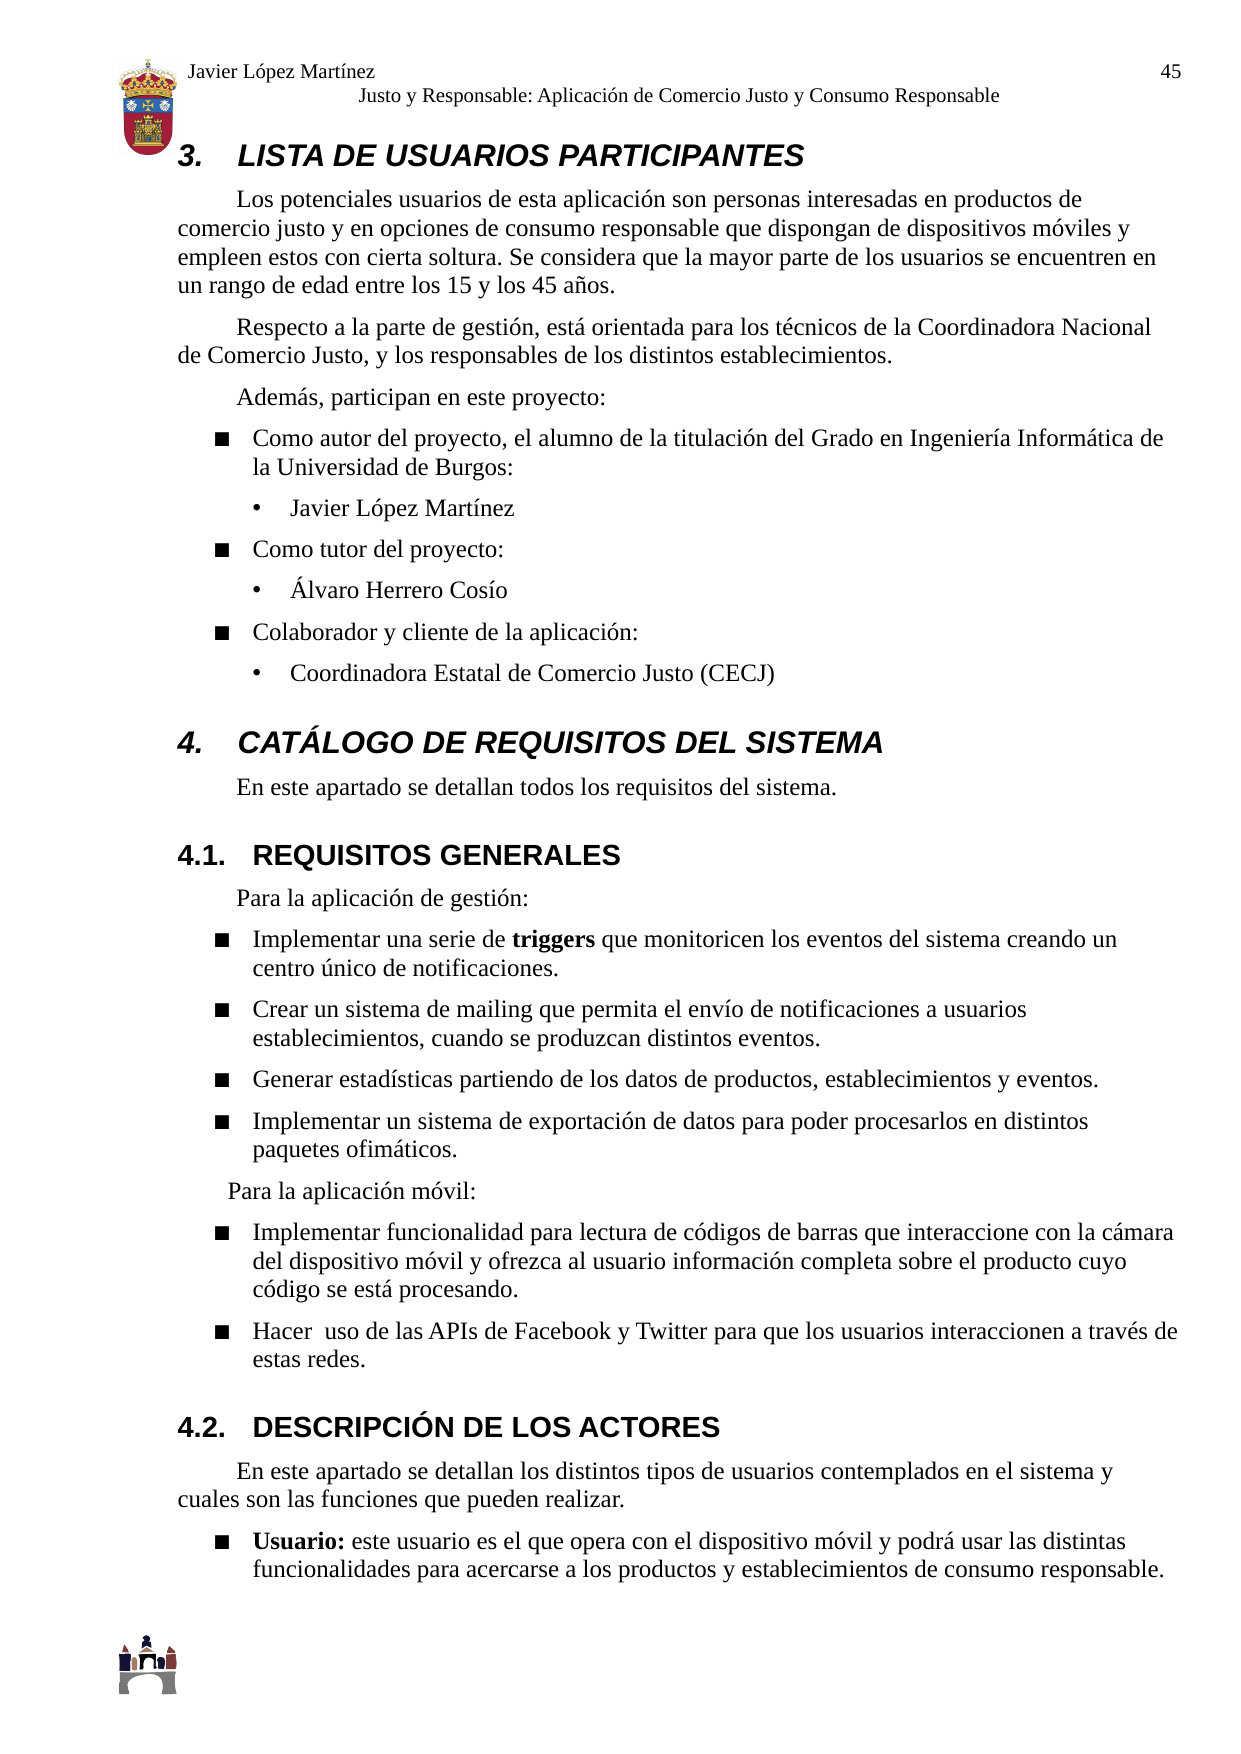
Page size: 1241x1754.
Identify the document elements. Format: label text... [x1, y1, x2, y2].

list Implementar funcionalidad para lectura de códigos de barras que interaccione con la cámara del dispositivo móvil y ofrezca al usuario información completa sobre el producto cuyo código se está procesando. [215, 1217, 1181, 1303]
subtitle CATÁLOGO DE REQUISITOS DEL SISTEMA [177, 724, 1181, 760]
list Generar estadísticas partiendo de los datos de productos, establecimientos y eventos. [215, 1064, 1181, 1093]
text Los potenciales usuarios de esta aplicación son personas interesadas en productos de comercio justo y en opciones de consumo responsable que dispongan de dispositivos móviles y empleen estos con cierta soltura. Se considera que la mayor parte de los usuarios se encuentren en un rango de edad entre los 15 y los 45 años. [177, 184, 1181, 299]
picture [118, 1634, 178, 1695]
text En este apartado se detallan todos los requisitos del sistema. [177, 772, 1181, 801]
list Como autor del proyecto, el alumno de la titulación del Grado en Ingeniería Informática de la Universidad de Burgos: [215, 423, 1181, 481]
list Implementar una serie de triggers que monitoricen los eventos del sistema creando un centro único de notificaciones. [215, 924, 1181, 982]
list Javier López Martínez [252, 493, 1181, 522]
subtitle REQUISITOS GENERALES [177, 838, 1181, 871]
text En este apartado se detallan los distintos tipos de usuarios contemplados en el sistema y cuales son las funciones que pueden realizar. [177, 1456, 1181, 1513]
picture [118, 59, 178, 155]
text Para la aplicación de gestión: [177, 883, 1181, 912]
list Crear un sistema de mailing que permita el envío de notificaciones a usuarios establecimientos, cuando se produzcan distintos eventos. [215, 994, 1181, 1052]
list Usuario: este usuario es el que opera con el dispositivo móvil y podrá usar las distintas funcionalidades para acercarse a los productos y establecimientos de consumo responsable. [215, 1526, 1181, 1583]
list Colaborador y cliente de la aplicación: [215, 617, 1181, 646]
text Además, participan en este proyecto: [177, 382, 1181, 411]
list Como tutor del proyecto: [215, 534, 1181, 563]
list Álvaro Herrero Cosío [252, 576, 1181, 604]
text Para la aplicación móvil: [177, 1176, 1181, 1204]
text Respecto a la parte de gestión, está orientada para los técnicos de la Coordinadora Nacional de Comercio Justo, y los responsables de los distintos establecimientos. [177, 312, 1181, 369]
list Hacer uso de las APIs de Facebook y Twitter para que los usuarios interaccionen a través de estas redes. [215, 1316, 1181, 1373]
list Implementar un sistema de exportación de datos para poder procesarlos en distintos paquetes ofimáticos. [215, 1106, 1181, 1163]
list Coordinadora Estatal de Comercio Justo (CECJ) [252, 658, 1181, 687]
subtitle LISTA DE USUARIOS PARTICIPANTES [177, 137, 1181, 173]
subtitle DESCRIPCIÓN DE LOS ACTORES [177, 1411, 1181, 1444]
